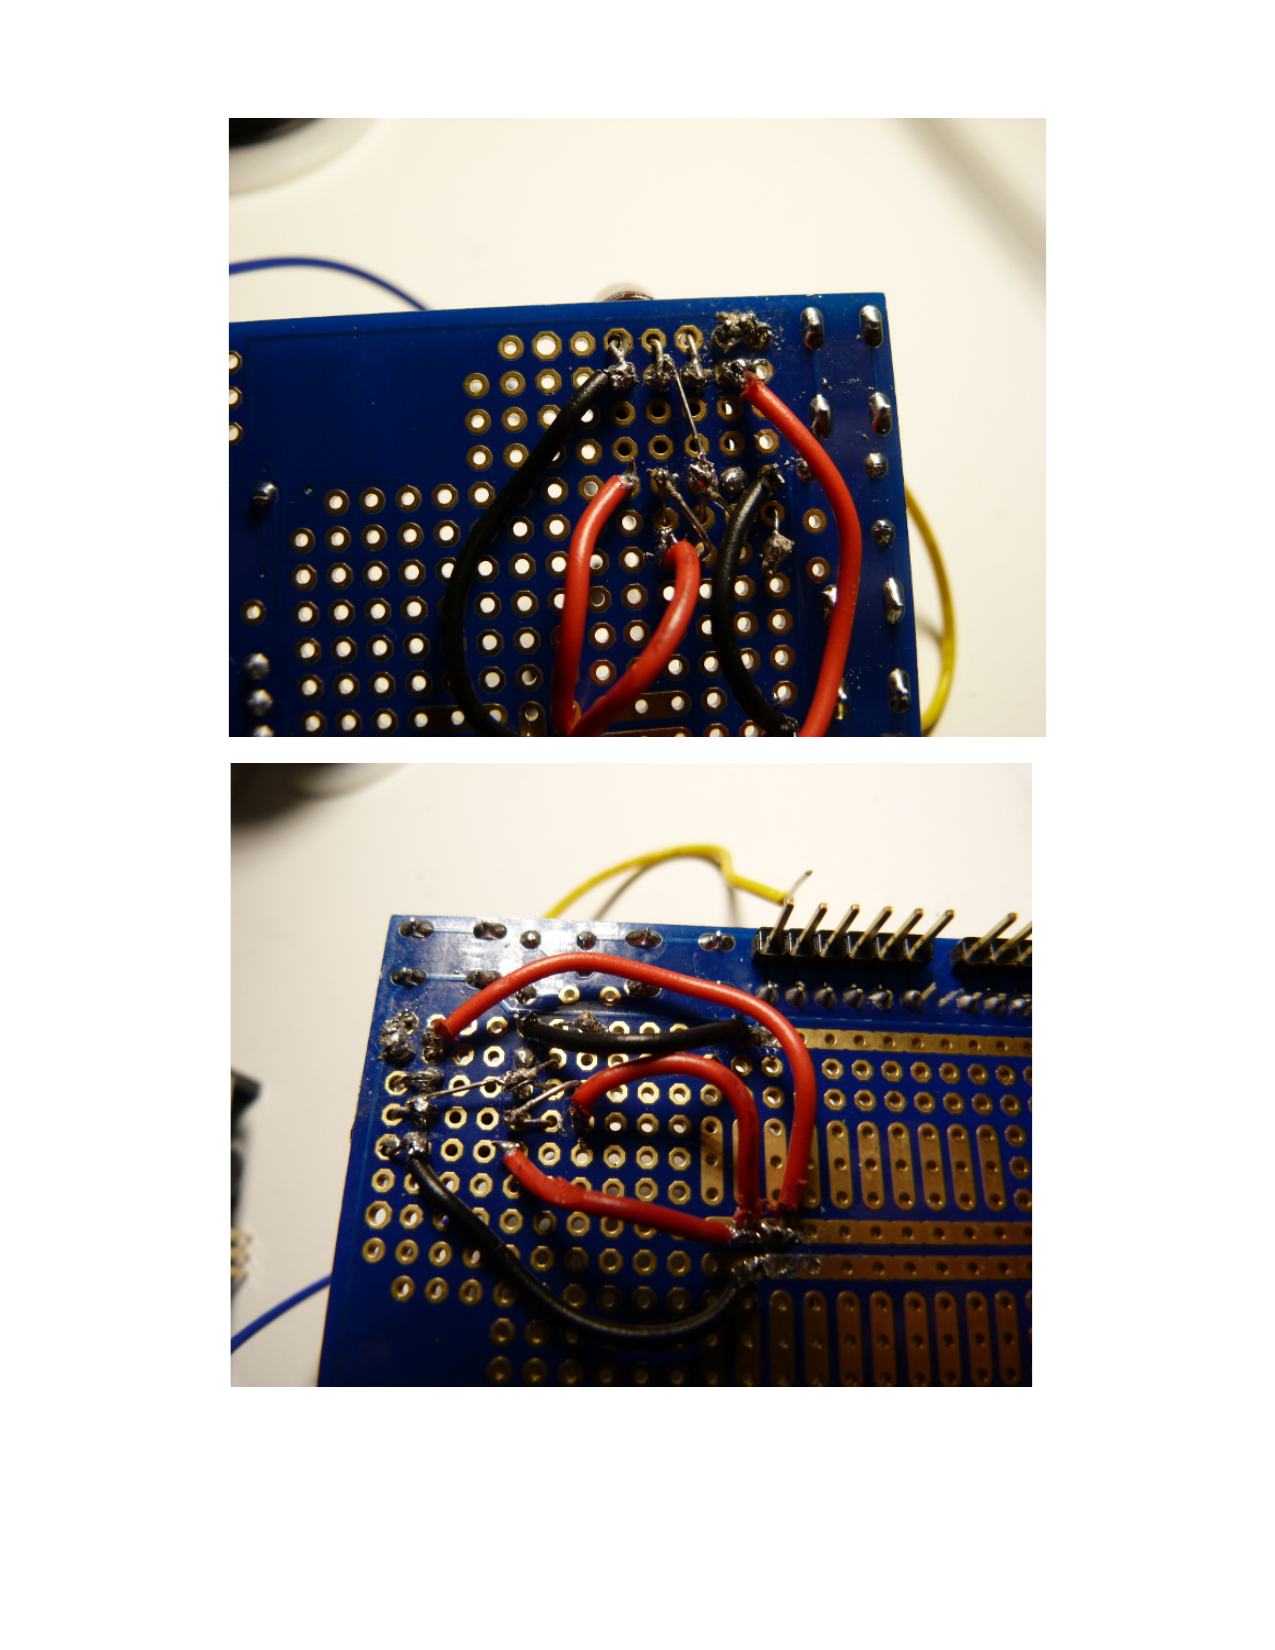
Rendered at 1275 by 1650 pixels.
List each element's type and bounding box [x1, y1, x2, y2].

picture [228, 118, 1047, 737]
picture [230, 763, 1033, 1387]
